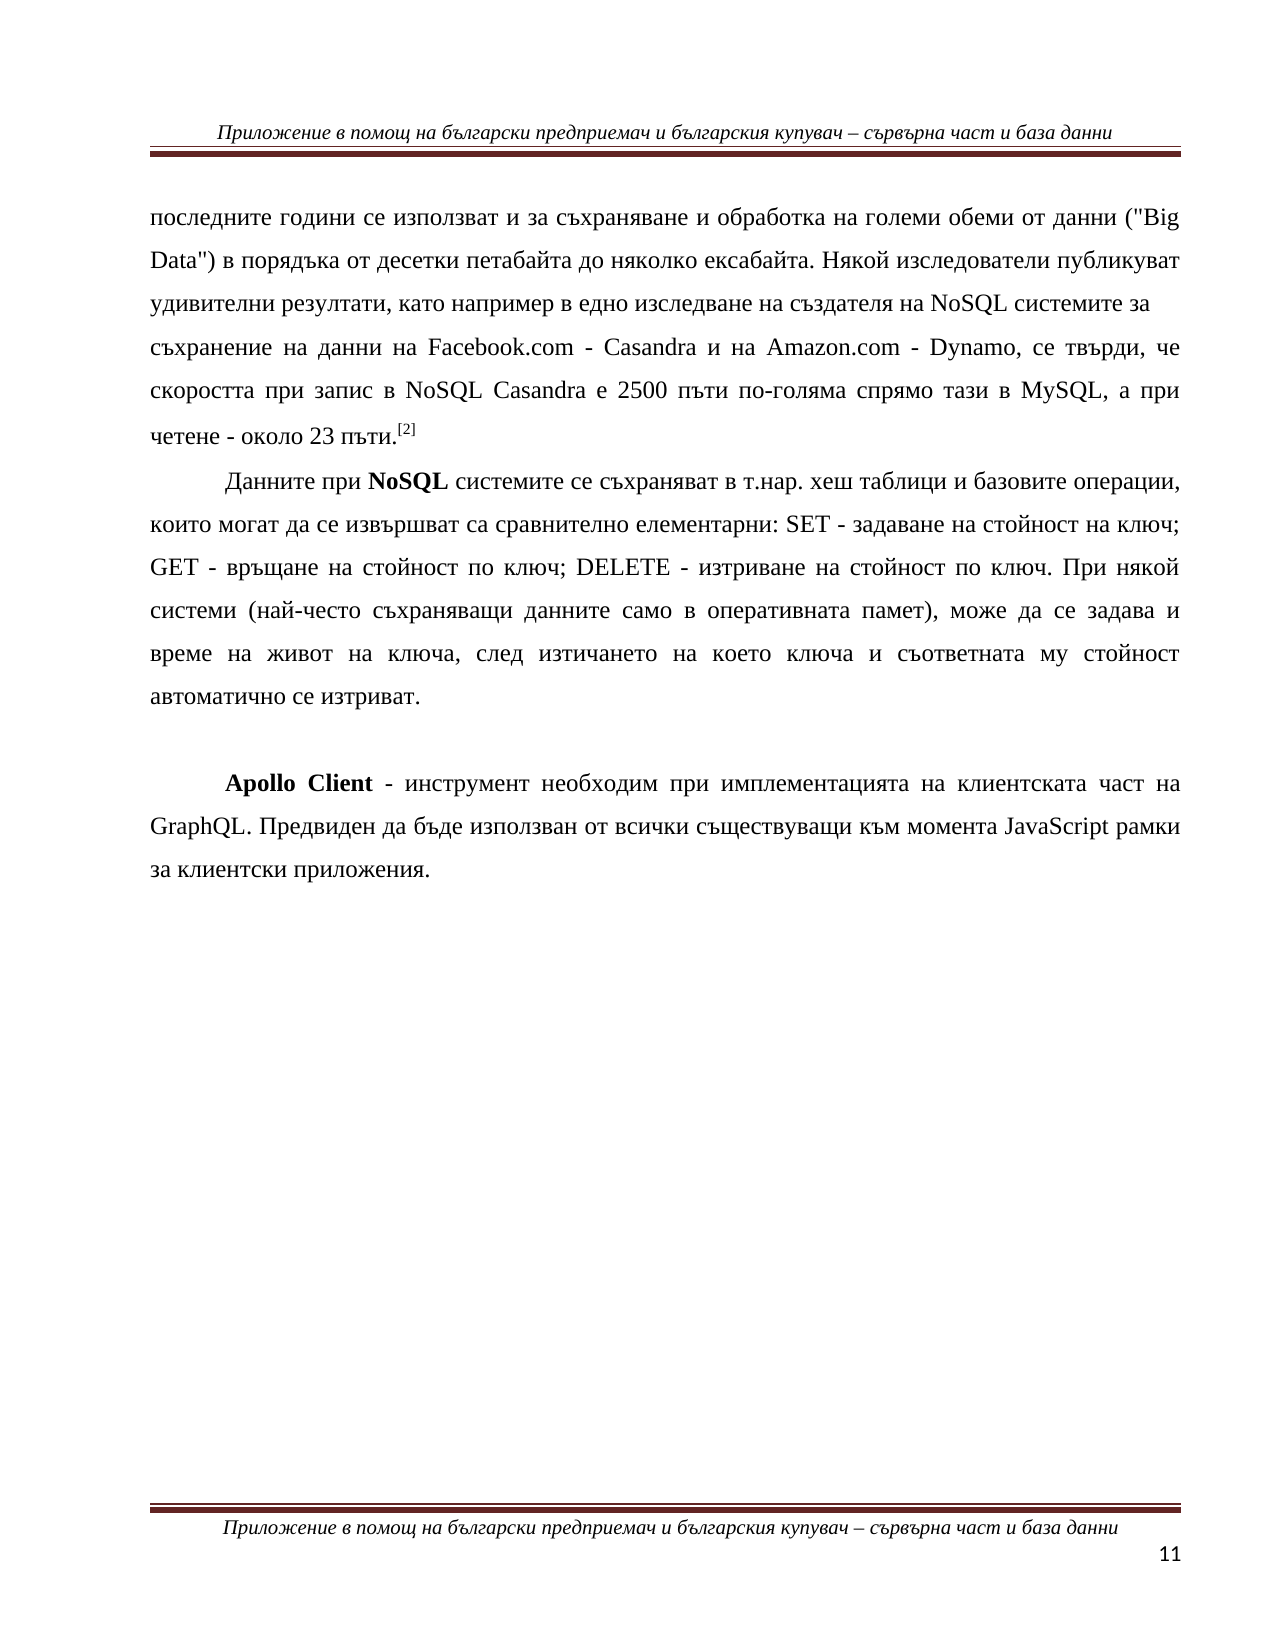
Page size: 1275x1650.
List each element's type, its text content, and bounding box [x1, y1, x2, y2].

text Apollo Client - инструмент необходим при имплементацията на клиентската част на GraphQL. Предвиден да бъде използван от всички съществуващи към момента JavaScript рамки за клиентски приложения. [150, 768, 1181, 883]
text последните години се използват и за съхраняване и обработка на големи обеми от данни ("Big Data") в порядъка от десетки петабайта до няколко ексабайта. Някой изследователи публикуват удивителни резултати, като например в едно изследване на създателя на NoSQL системите за [150, 202, 1181, 317]
text съхранение на данни на Facebook.com - Casandra и на Amazon.com - Dynamo, се твърди, че скоростта при запис в NoSQL Casandra е 2500 пъти по-голяма спрямо тази в MySQL, а при четене - около 23 пъти.[2] [150, 332, 1181, 450]
text Данните при NoSQL системите се съхраняват в т.нар. хеш таблици и базовите операции, които могат да се извършват са сравнително елементарни: SET - задаване на стойност на ключ; GET - връщане на стойност по ключ; DELETE - изтриване на стойност по ключ. При някой системи (най-често съхраняващи данните само в оперативната памет), може да се задава и време на живот на ключа, след изтичането на което ключа и съответната му стойност автоматично се изтриват. [150, 466, 1181, 710]
